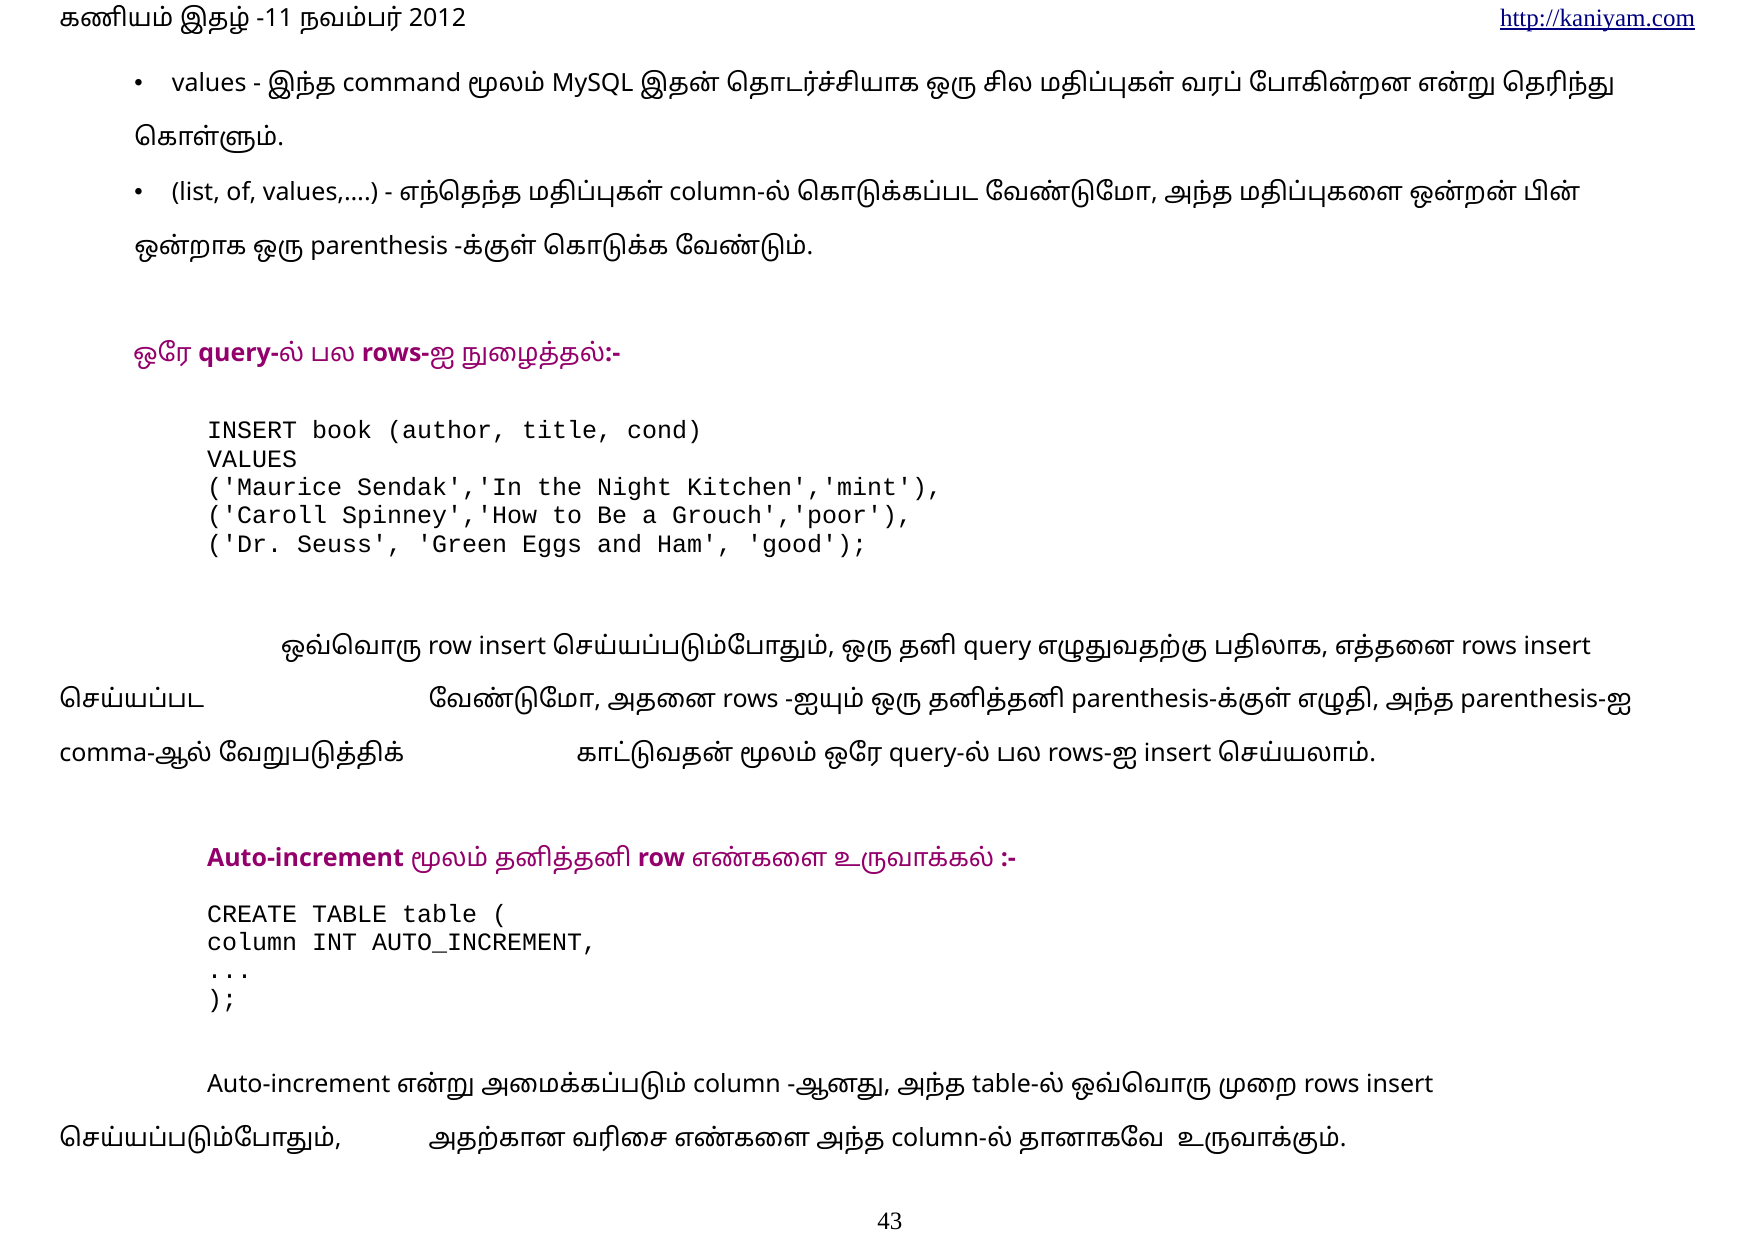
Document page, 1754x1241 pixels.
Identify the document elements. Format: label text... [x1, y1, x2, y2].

text INSERT book (author, title, cond) [59, 418, 1695, 446]
list values - இந்த command மூலம் MySQL இதன் தொடர்ச்சியாக ஒரு சில மதிப்புகள் வரப் போகின்றன என்று தெரிந்து கொள்ளும். [97, 64, 1695, 155]
text column INT AUTO_INCREMENT, [59, 929, 1695, 958]
text VALUES [59, 446, 1695, 474]
text ('Maurice Sendak','In the Night Kitchen','mint'), [59, 474, 1695, 503]
list (list, of, values,….) - எந்தெந்த மதிப்புகள் column-ல் கொடுக்கப்பட வேண்டுமோ, அந்த மதிப்புகளை ஒன்றன் பின் ஒன்றாக ஒரு parenthesis -க்குள் கொடுக்க வேண்டும். [97, 174, 1695, 265]
text ... [59, 958, 1695, 986]
text ('Caroll Spinney','How to Be a Grouch','poor'), [59, 503, 1695, 531]
text CREATE TABLE table ( [59, 895, 1695, 929]
text Auto-increment என்று அமைக்கப்படும் column -ஆனது, அந்த table-ல் ஒவ்வொரு முறை rows insert செய்யப்படும்போதும், அதற்கான வரிசை எண்களை அந்த column-ல் தானாகவே உருவாக்கும். [59, 1014, 1695, 1156]
text ('Dr. Seuss', 'Green Eggs and Ham', 'good'); ஒவ்வொரு row insert செய்யப்படும்போதும், ஒரு தனி query எழுதுவதற்கு பதிலாக, எத்தனை rows insert செய்யப்பட வேண்டுமோ, அதனை rows -ஐயும் ஒரு தனித்தனி parenthesis-க்குள் எழுதி, அந்த parenthesis-ஐ comma-ஆல் வேறுபடுத்திக் காட்டுவதன் மூலம் ஒரே query-ல் பல rows-ஐ insert செய்யலாம். Auto-increment மூலம் தனித்தனி row எண்களை உருவாக்கல் :- [59, 531, 1695, 877]
text ); [59, 986, 1695, 1014]
text ஒரே query-ல் பல rows-ஐ நுழைத்தல்:- [59, 283, 1695, 371]
